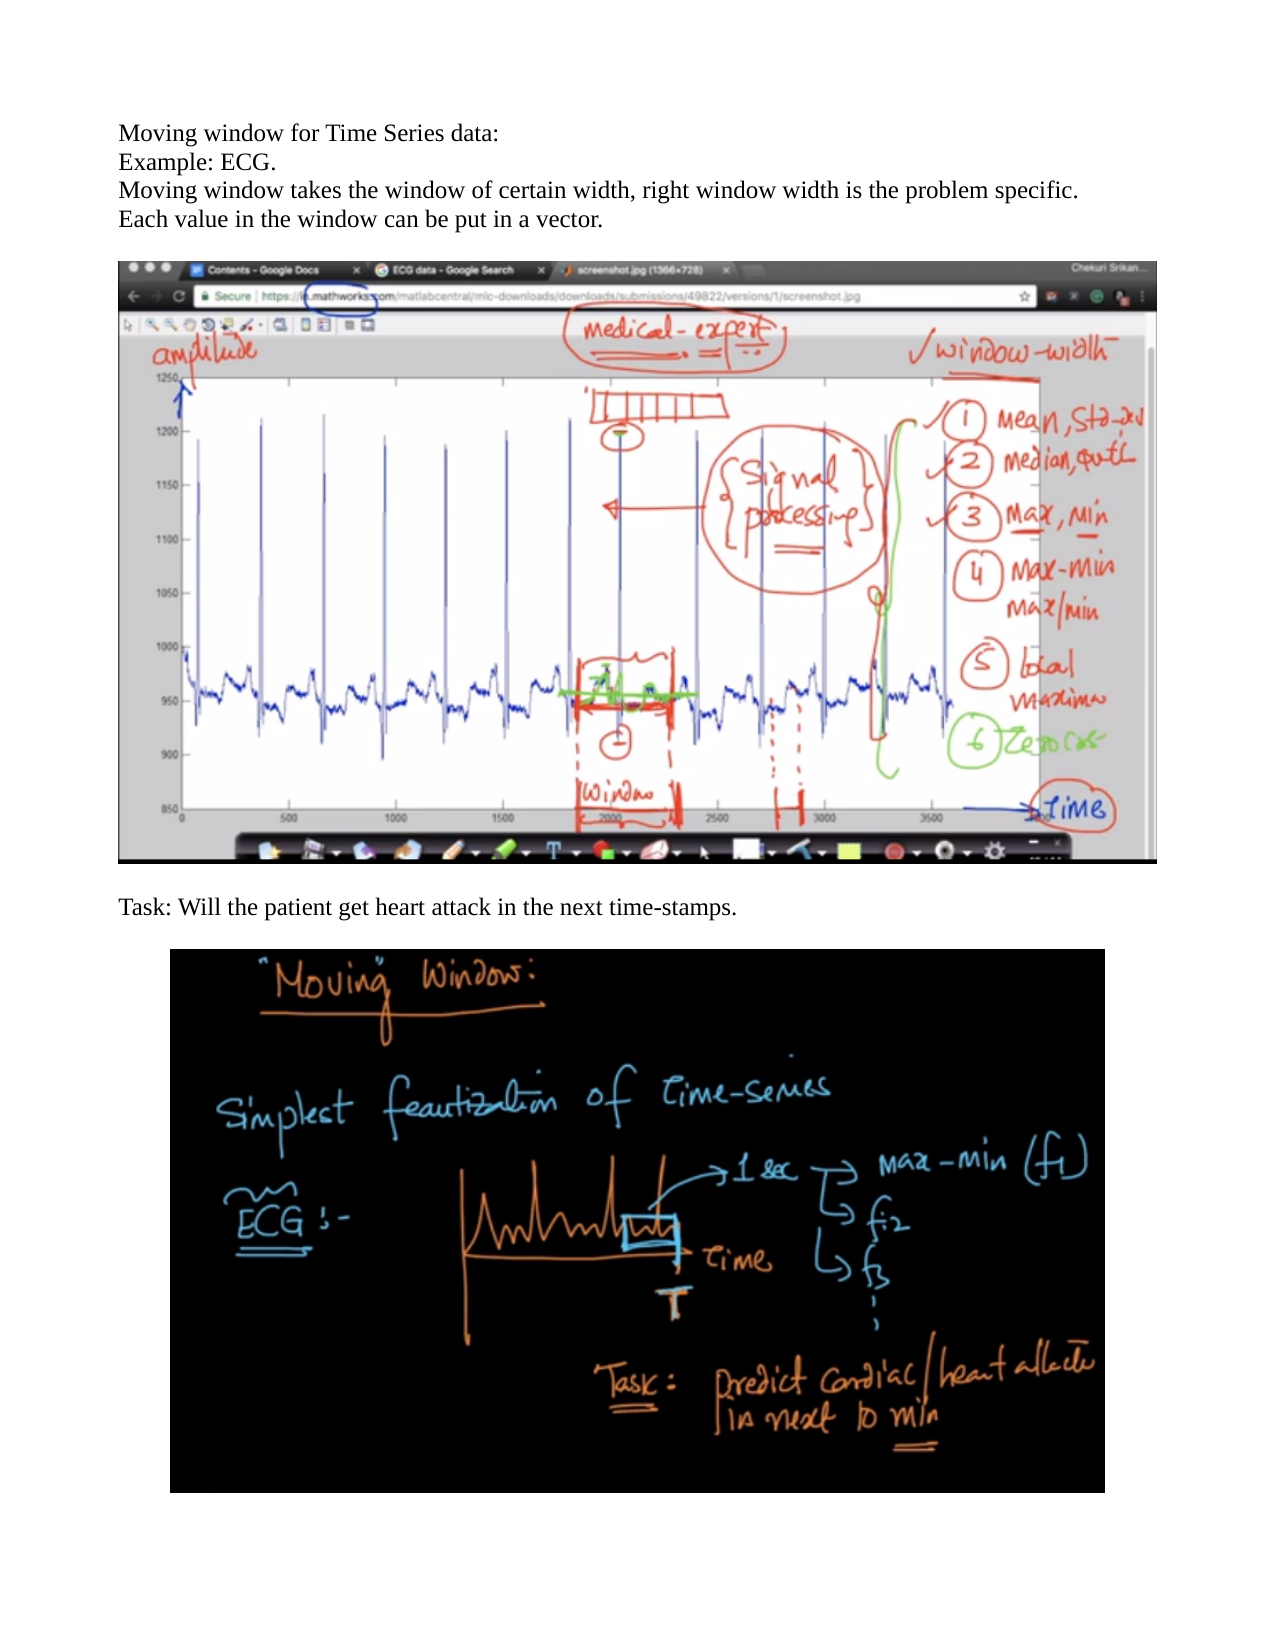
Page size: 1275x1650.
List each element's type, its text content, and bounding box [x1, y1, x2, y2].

picture [170, 949, 1105, 1493]
text Moving window takes the window of certain width, right window width is the problem specific. [118, 176, 1157, 204]
picture [118, 261, 1157, 864]
text Task: Will the patient get heart attack in the next time-stamps. [118, 892, 1157, 921]
text Each value in the window can be put in a vector. [118, 204, 1157, 233]
text Moving window for Time Series data: [118, 118, 1157, 147]
text Example: ECG. [118, 147, 1157, 176]
